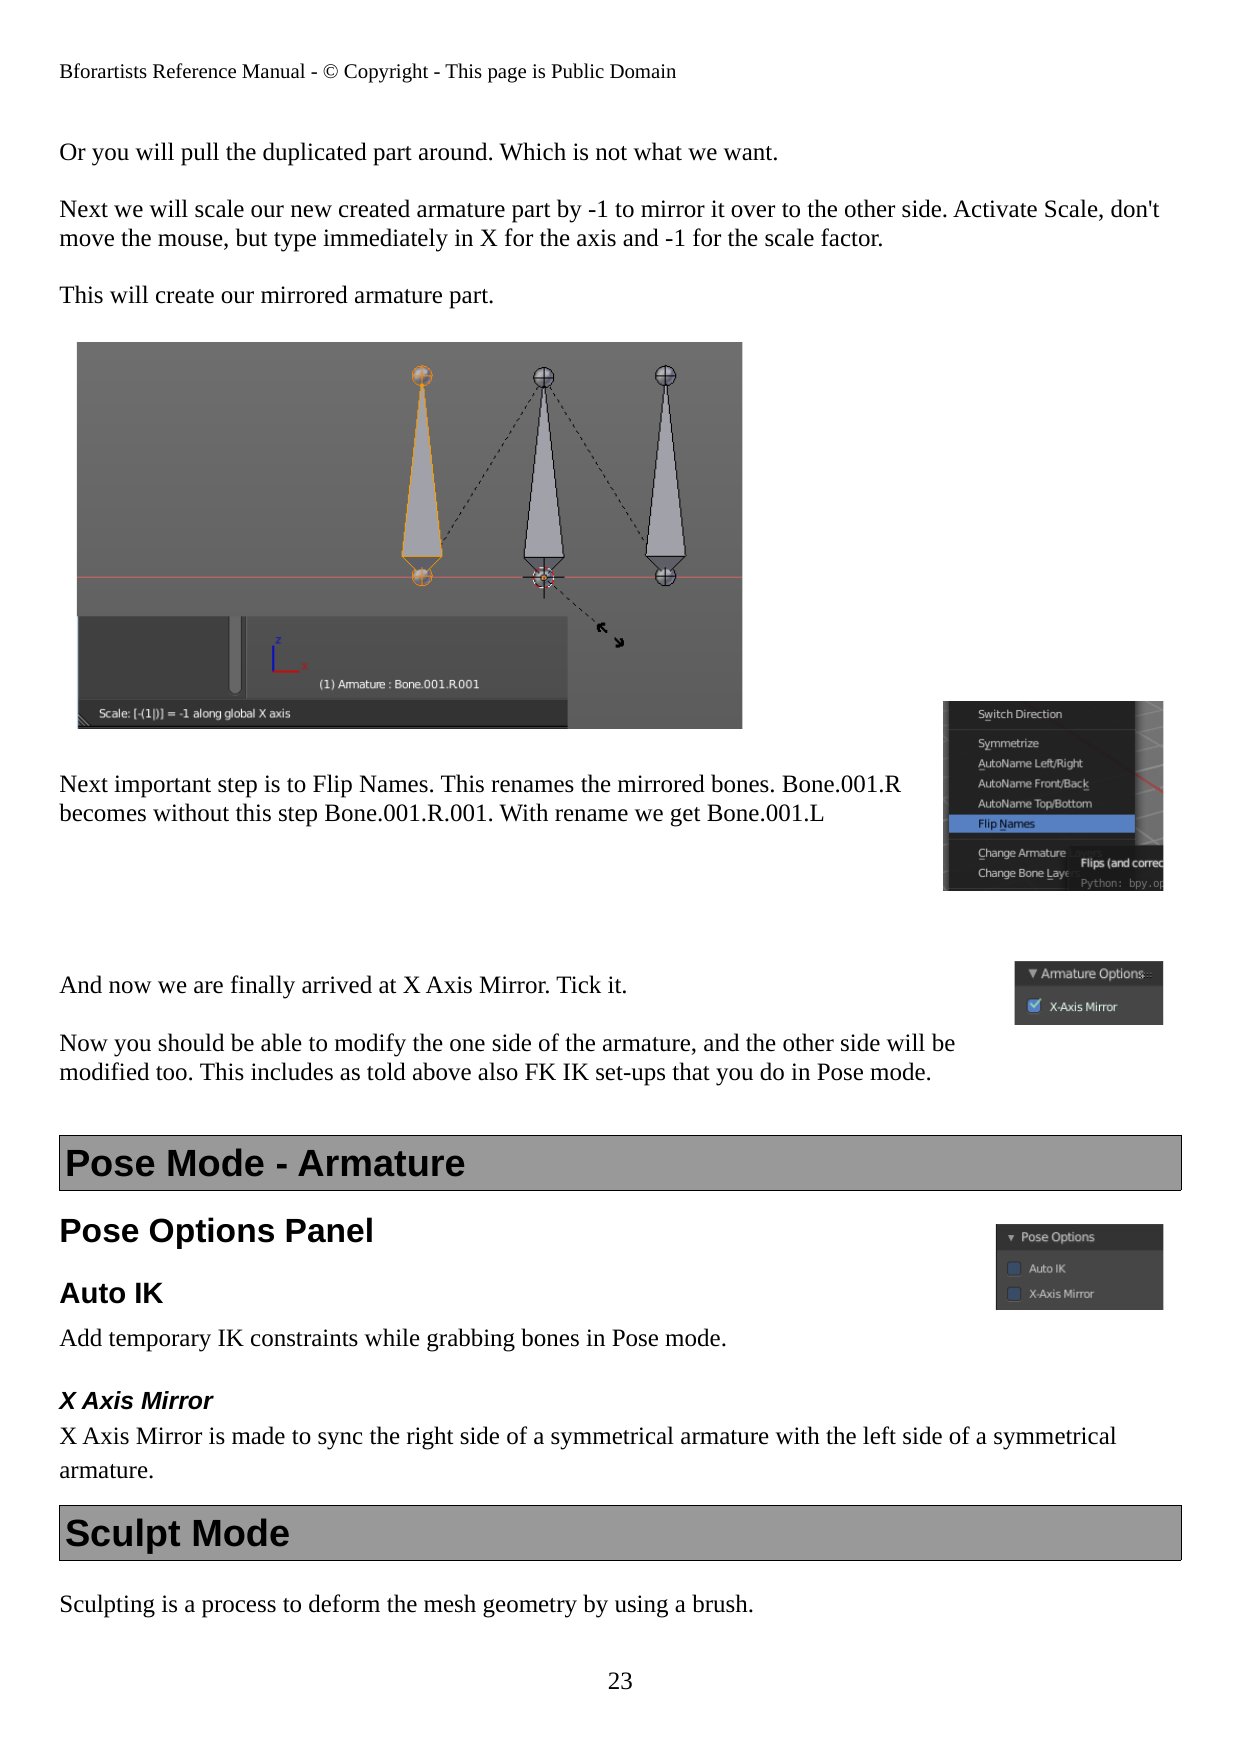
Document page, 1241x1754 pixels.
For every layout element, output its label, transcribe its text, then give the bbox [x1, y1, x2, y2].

picture [1014, 961, 1164, 1025]
text Or you will pull the duplicated part around. Which is not what we want. [59, 137, 1181, 165]
table_header Sculpt Mode [60, 1506, 1181, 1560]
subtitle X Axis Mirror [59, 1386, 1181, 1415]
subtitle Auto IK [59, 1276, 995, 1310]
text Now you should be able to modify the one side of the armature, and the other side will be modified too. This includes as told above also FK IK set-ups that you do in Pose mode. [59, 1028, 1181, 1085]
table_header Pose Mode - Armature [60, 1136, 1181, 1190]
picture [76, 342, 743, 729]
picture [995, 1224, 1164, 1310]
picture [943, 701, 1164, 891]
text Add temporary IK constraints while grabbing bones in Pose mode. [59, 1323, 1181, 1351]
text This will create our mirrored armature part. [59, 280, 1181, 309]
text And now we are finally arrived at X Axis Mirror. Tick it. [59, 970, 1014, 999]
text Next we will scale our new created armature part by -1 to mirror it over to the other side. Activate Scale, don't move the mouse, but type immediately in X for the axis and -1 for the scale factor. [59, 194, 1181, 252]
subtitle [1164, 1276, 1181, 1310]
text Sculpting is a process to deform the mesh geometry by using a brush. [59, 1589, 1181, 1617]
subtitle Pose Options Panel [59, 1211, 1181, 1249]
text X Axis Mirror is made to sync the right side of a symmetrical armature with the left side of a symmetrical armature. [59, 1421, 1181, 1484]
text Next important step is to Flip Names. This renames the mirrored bones. Bone.001.R becomes without this step Bone.001.R.001. With rename we get Bone.001.L [59, 769, 943, 827]
